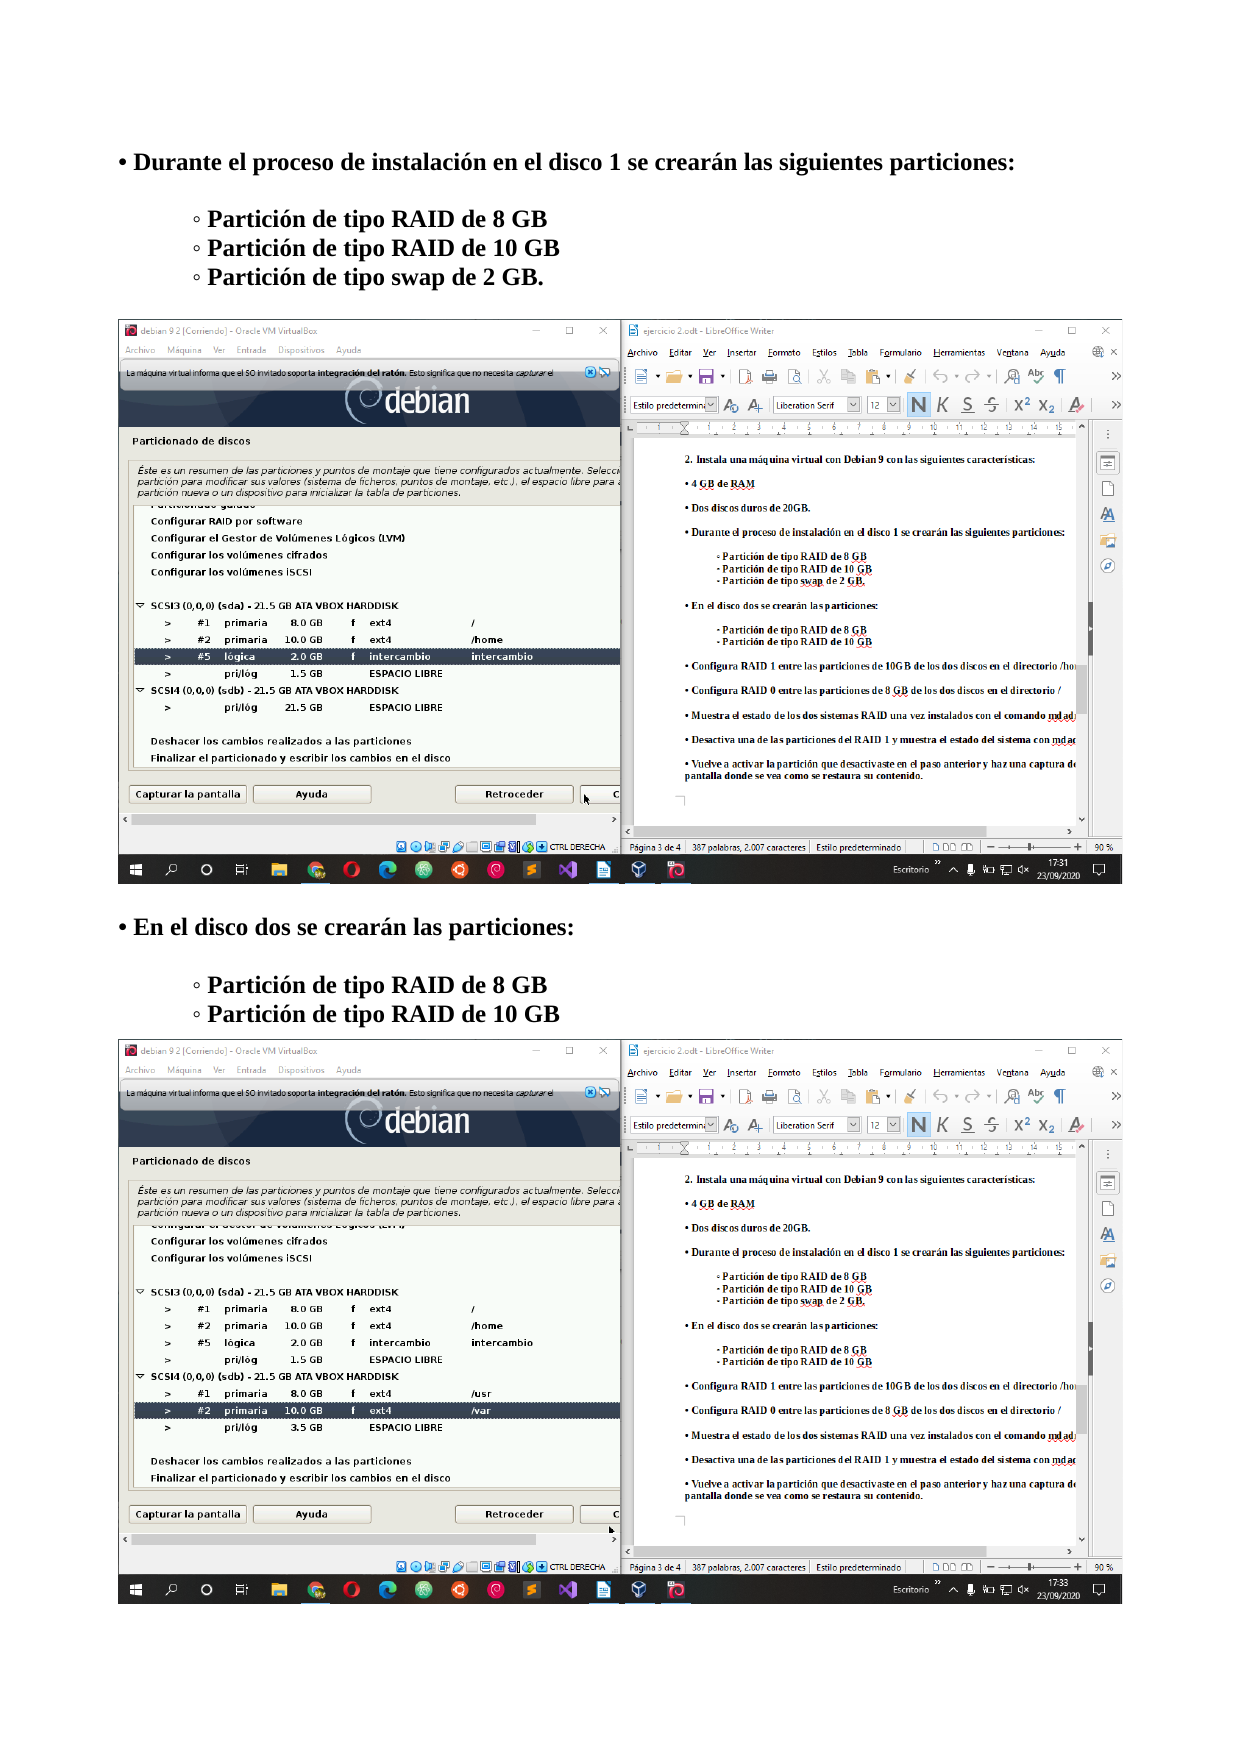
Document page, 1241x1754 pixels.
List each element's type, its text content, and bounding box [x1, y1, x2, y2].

text ◦ Partición de tipo swap de 2 GB. [118, 262, 1122, 291]
text ◦ Partición de tipo RAID de 8 GB [118, 970, 1122, 999]
text • En el disco dos se crearán las particiones: [118, 912, 1122, 941]
text ◦ Partición de tipo RAID de 10 GB [118, 233, 1122, 262]
picture [118, 1039, 1123, 1604]
text ◦ Partición de tipo RAID de 10 GB [118, 999, 1122, 1027]
text ◦ Partición de tipo RAID de 8 GB [118, 204, 1122, 233]
text • Durante el proceso de instalación en el disco 1 se crearán las siguientes particiones: [118, 147, 1122, 176]
picture [118, 319, 1123, 884]
